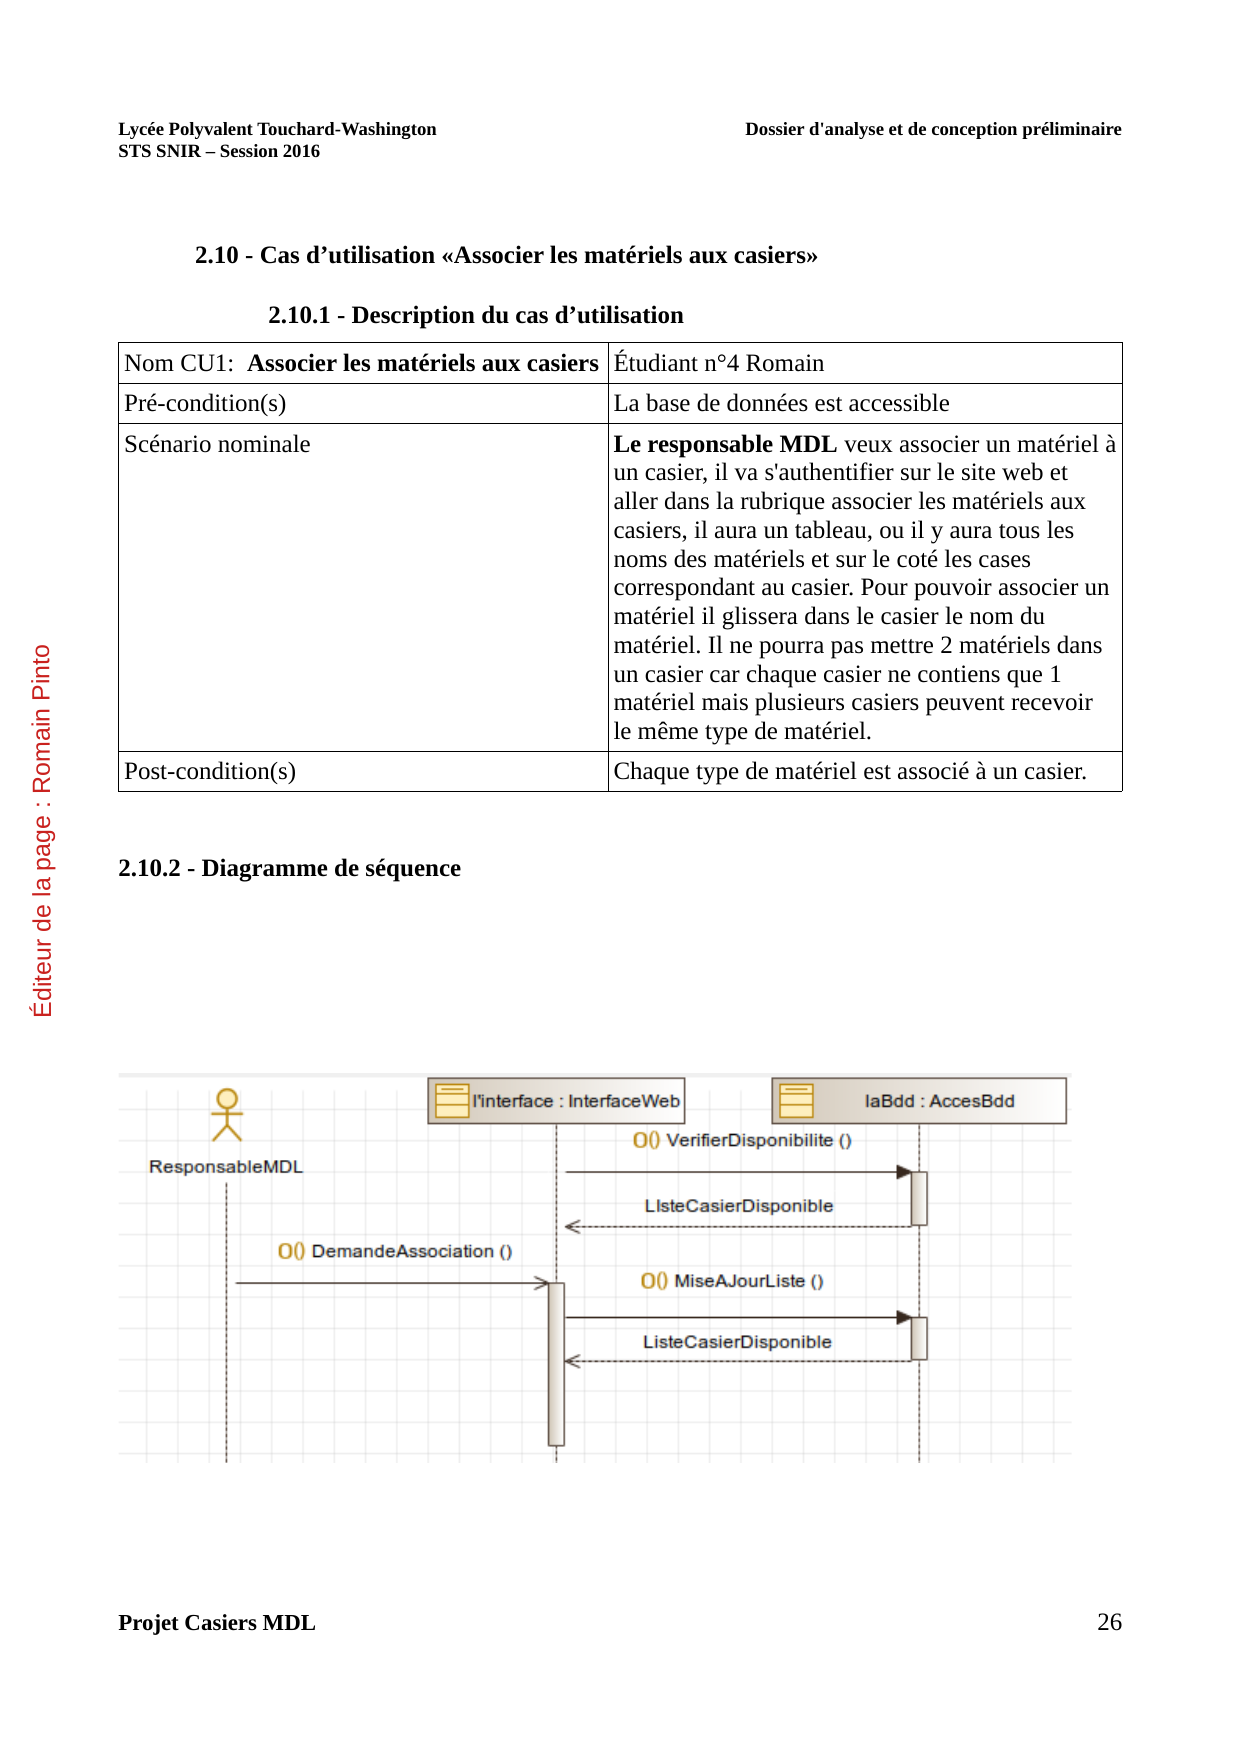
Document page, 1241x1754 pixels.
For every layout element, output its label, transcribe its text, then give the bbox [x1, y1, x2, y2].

table_cell Post-condition(s) [119, 752, 608, 791]
picture [118, 1073, 1072, 1463]
table_header Étudiant n°4 Romain [609, 343, 1122, 382]
table_cell Pré-condition(s) [119, 384, 608, 423]
subtitle 2.10 - Cas d’utilisation «Associer les matériels aux casiers» [195, 240, 1122, 269]
table_header Nom CU1: Associer les matériels aux casiers [119, 343, 608, 382]
table_cell Scénario nominale [119, 424, 608, 751]
table_cell Chaque type de matériel est associé à un casier. [609, 752, 1122, 791]
table_cell La base de données est accessible [609, 384, 1122, 423]
subtitle 2.10.1 - Description du cas d’utilisation [118, 296, 1122, 330]
subtitle 2.10.2 - Diagramme de séquence [118, 853, 1122, 882]
table_cell Le responsable MDL veux associer un matériel à un casier, il va s'authentifier sur le site web et aller dans la rubrique associer les matériels aux casiers, il aura un tableau, ou il y aura tous les noms des matériels et sur le coté les cases correspondant au casier. Pour pouvoir associer un matériel il glissera dans le casier le nom du matériel. Il ne pourra pas mettre 2 matériels dans un casier car chaque casier ne contiens que 1 matériel mais plusieurs casiers peuvent recevoir le même type de matériel. [609, 424, 1122, 751]
